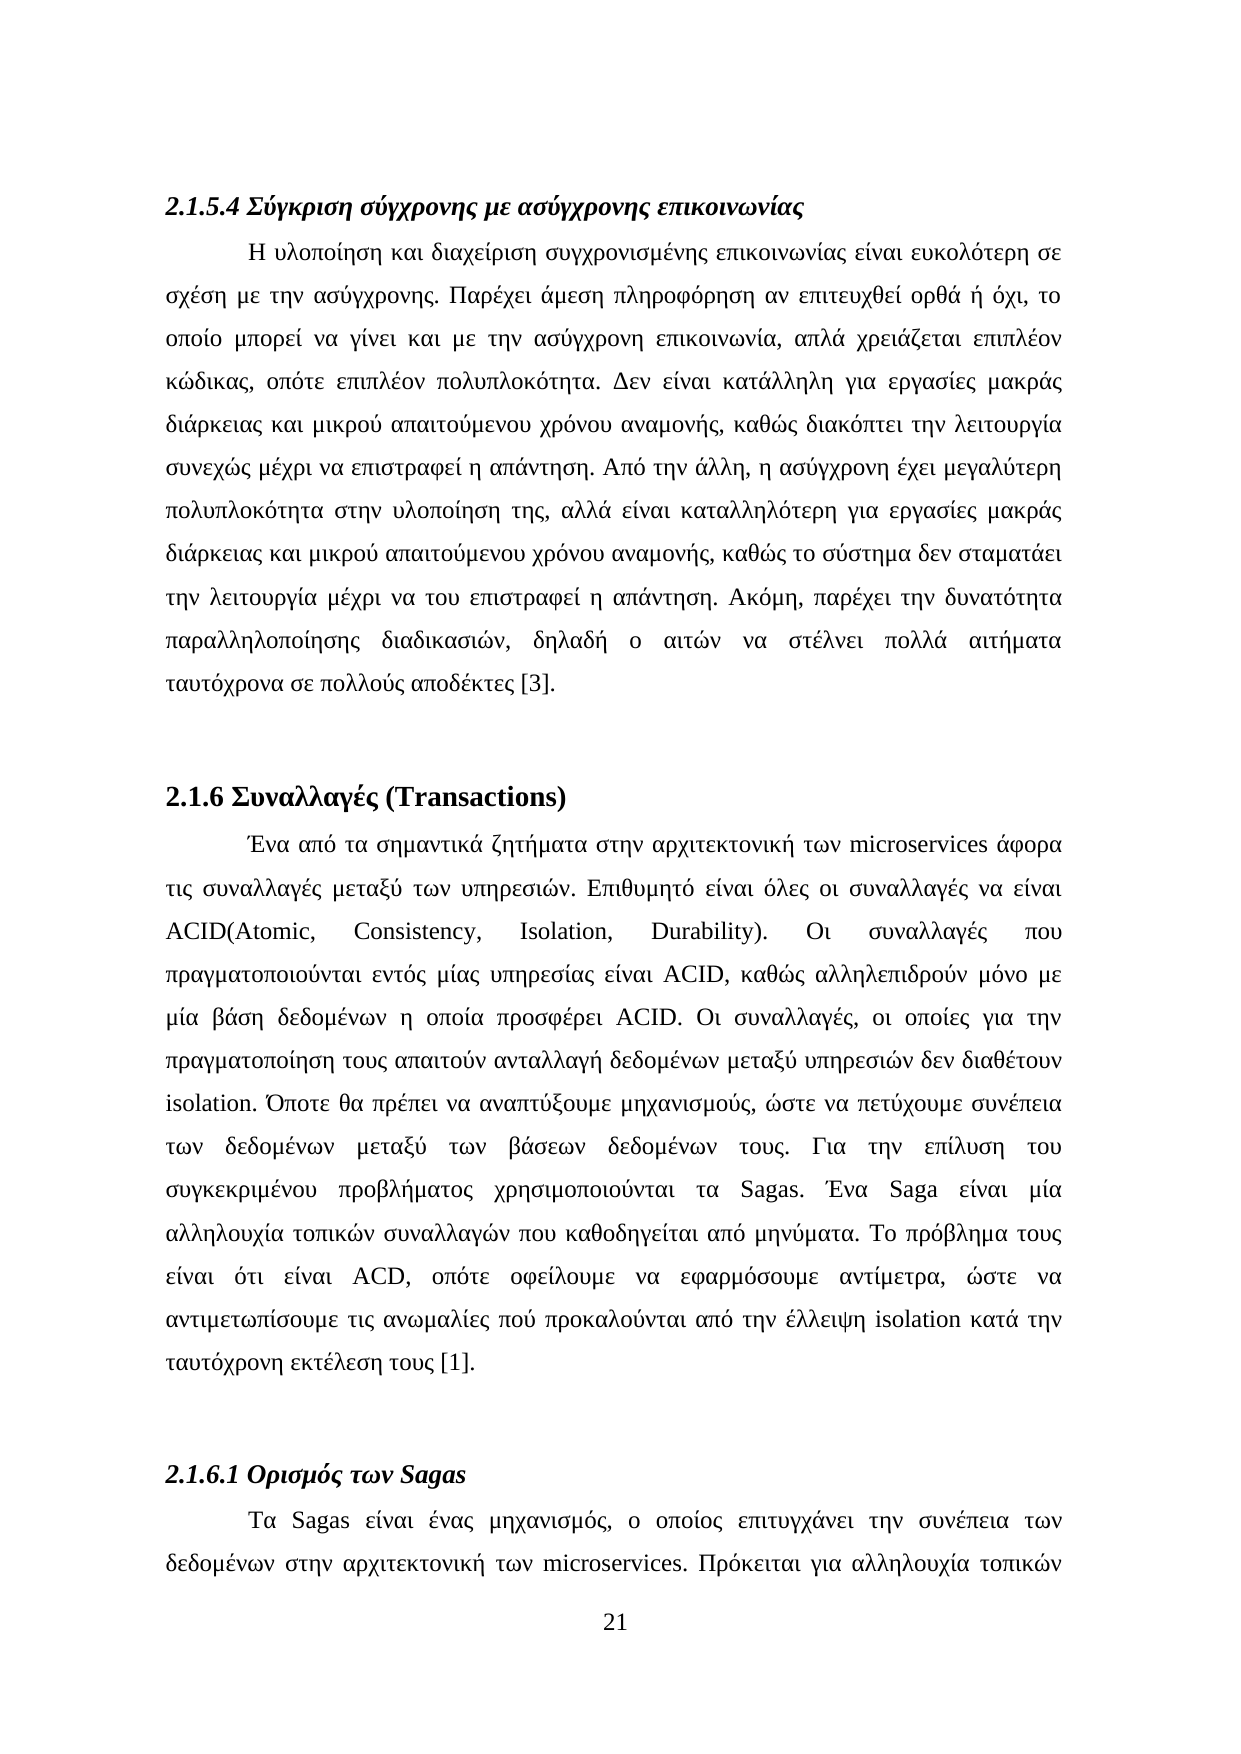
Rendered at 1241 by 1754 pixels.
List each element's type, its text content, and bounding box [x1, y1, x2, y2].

subtitle 2.1.6 Συναλλαγές (Transactions) [165, 779, 1063, 813]
subtitle 2.1.6.1 Ορισμός των Sagas [165, 1458, 1063, 1489]
text Τα Sagas είναι ένας μηχανισμός, ο οποίος επιτυγχάνει την συνέπεια των δεδομένων στην αρχιτεκτονική των microservices. Πρόκειται για αλληλουχία τοπικών [165, 1505, 1063, 1577]
subtitle 2.1.5.4 Σύγκριση σύγχρονης με ασύγχρονης επικοινωνίας [165, 190, 1063, 221]
text Η υλοποίηση και διαχείριση συγχρονισμένης επικοινωνίας είναι ευκολότερη σε σχέση με την ασύγχρονης. Παρέχει άμεση πληροφόρηση αν επιτευχθεί ορθά ή όχι, το οποίο μπορεί να γίνει και με την ασύγχρονη επικοινωνία, απλά χρειάζεται επιπλέον κώδικας, οπότε επιπλέον πολυπλοκότητα. Δεν είναι κατάλληλη για εργασίες μακράς διάρκειας και μικρού απαιτούμενου χρόνου αναμονής, καθώς διακόπτει την λειτουργία συνεχώς μέχρι να επιστραφεί η απάντηση. Από την άλλη, η ασύγχρονη έχει μεγαλύτερη πολυπλοκότητα στην υλοποίηση της, αλλά είναι καταλληλότερη για εργασίες μακράς διάρκειας και μικρού απαιτούμενου χρόνου αναμονής, καθώς το σύστημα δεν σταματάει την λειτουργία μέχρι να του επιστραφεί η απάντηση. Ακόμη, παρέχει την δυνατότητα παραλληλοποίησης διαδικασιών, δηλαδή ο αιτών να στέλνει πολλά αιτήματα ταυτόχρονα σε πολλούς αποδέκτες [3]. [165, 237, 1063, 697]
text Ένα από τα σημαντικά ζητήματα στην αρχιτεκτονική των microservices άφορα τις συναλλαγές μεταξύ των υπηρεσιών. Επιθυμητό είναι όλες οι συναλλαγές να είναι ACID(Atomic, Consistency, Isolation, Durability). Οι συναλλαγές που πραγματοποιούνται εντός μίας υπηρεσίας είναι ACID, καθώς αλληλεπιδρούν μόνο με μία βάση δεδομένων η οποία προσφέρει ACID. Οι συναλλαγές, οι οποίες για την πραγματοποίηση τους απαιτούν ανταλλαγή δεδομένων μεταξύ υπηρεσιών δεν διαθέτουν isolation. Όποτε θα πρέπει να αναπτύξουμε μηχανισμούς, ώστε να πετύχουμε συνέπεια των δεδομένων μεταξύ των βάσεων δεδομένων τους. Για την επίλυση του συγκεκριμένου προβλήματος χρησιμοποιούνται τα Sagas. Ένα Saga είναι μία αλληλουχία τοπικών συναλλαγών που καθοδηγείται από μηνύματα. Το πρόβλημα τους είναι ότι είναι ACD, οπότε οφείλουμε να εφαρμόσουμε αντίμετρα, ώστε να αντιμετωπίσουμε τις ανωμαλίες πού προκαλούνται από την έλλειψη isolation κατά την ταυτόχρονη εκτέλεση τους [1]. [165, 829, 1063, 1376]
